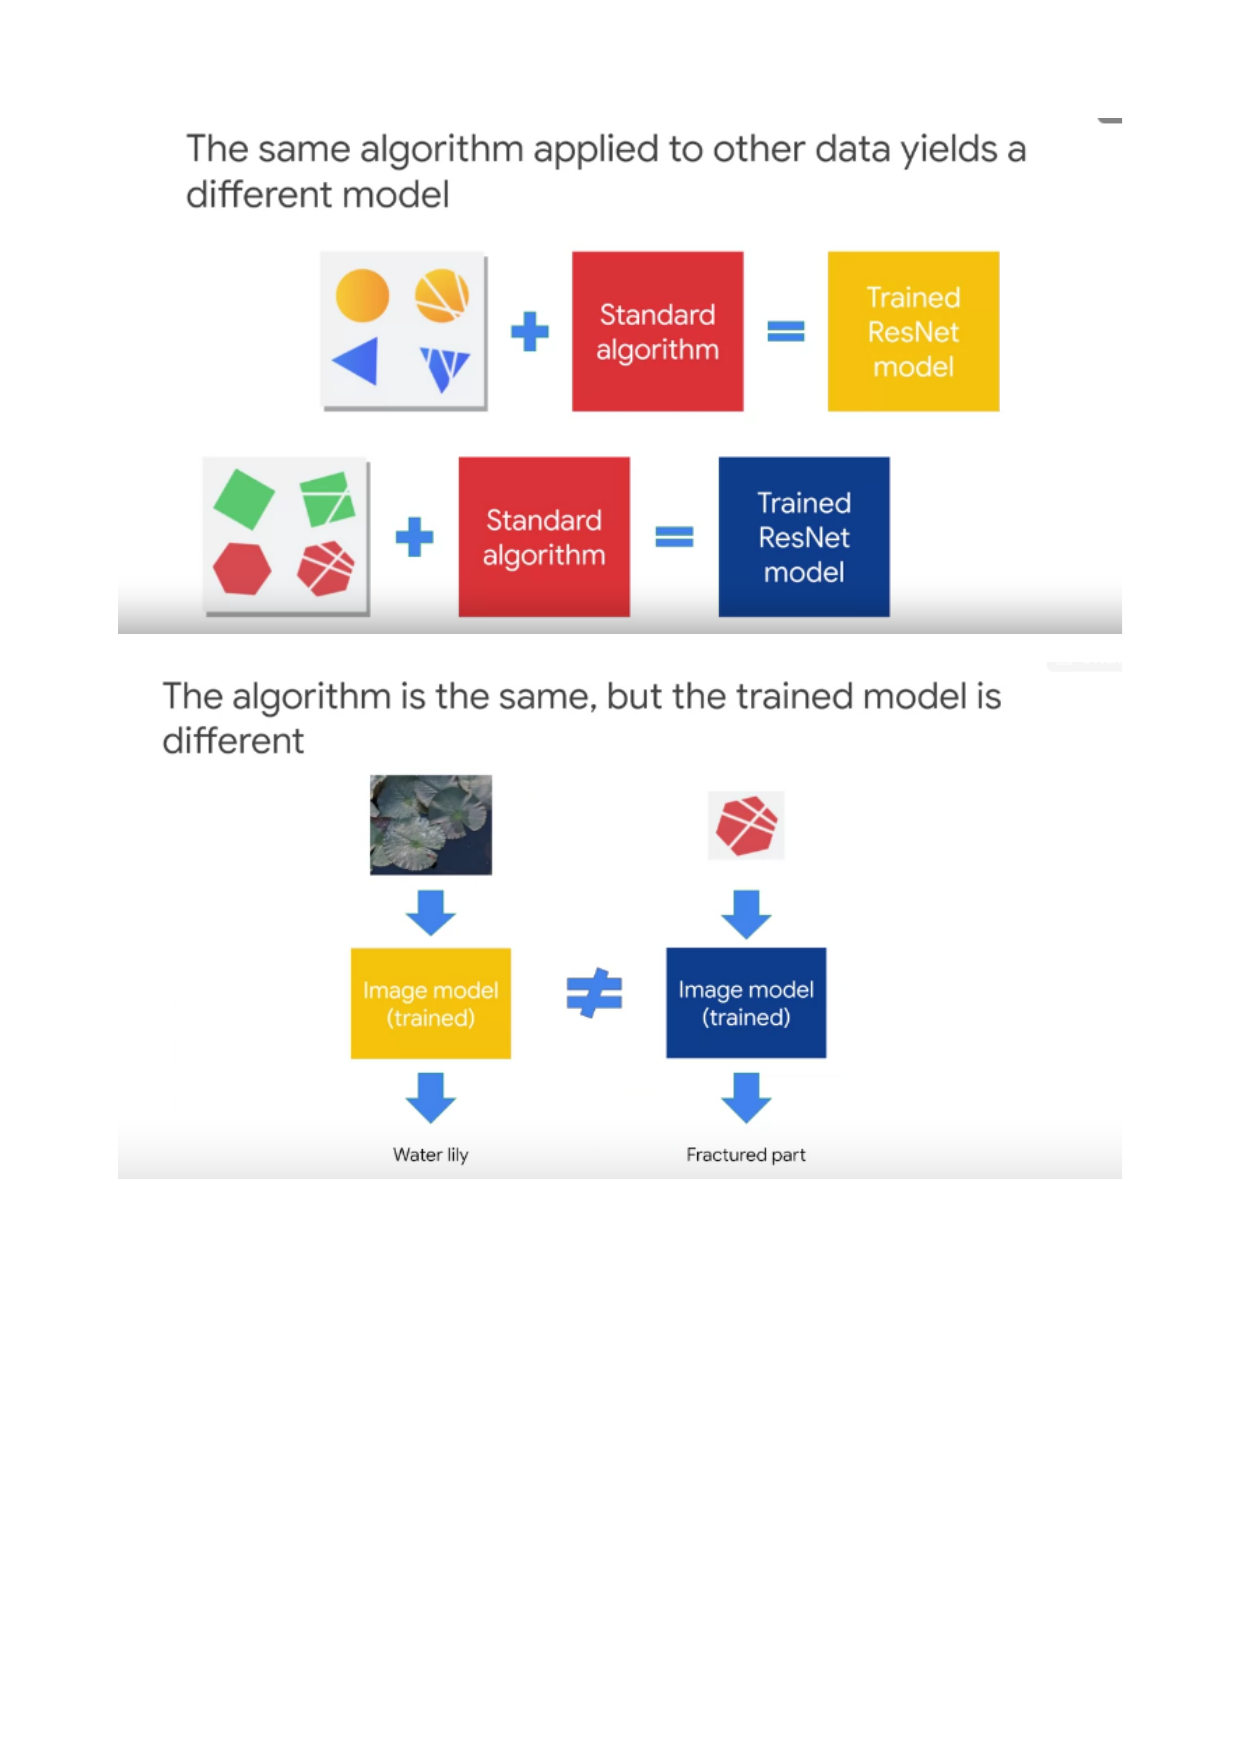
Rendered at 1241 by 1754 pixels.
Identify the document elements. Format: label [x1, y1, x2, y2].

picture [118, 662, 1123, 1179]
picture [118, 118, 1123, 634]
